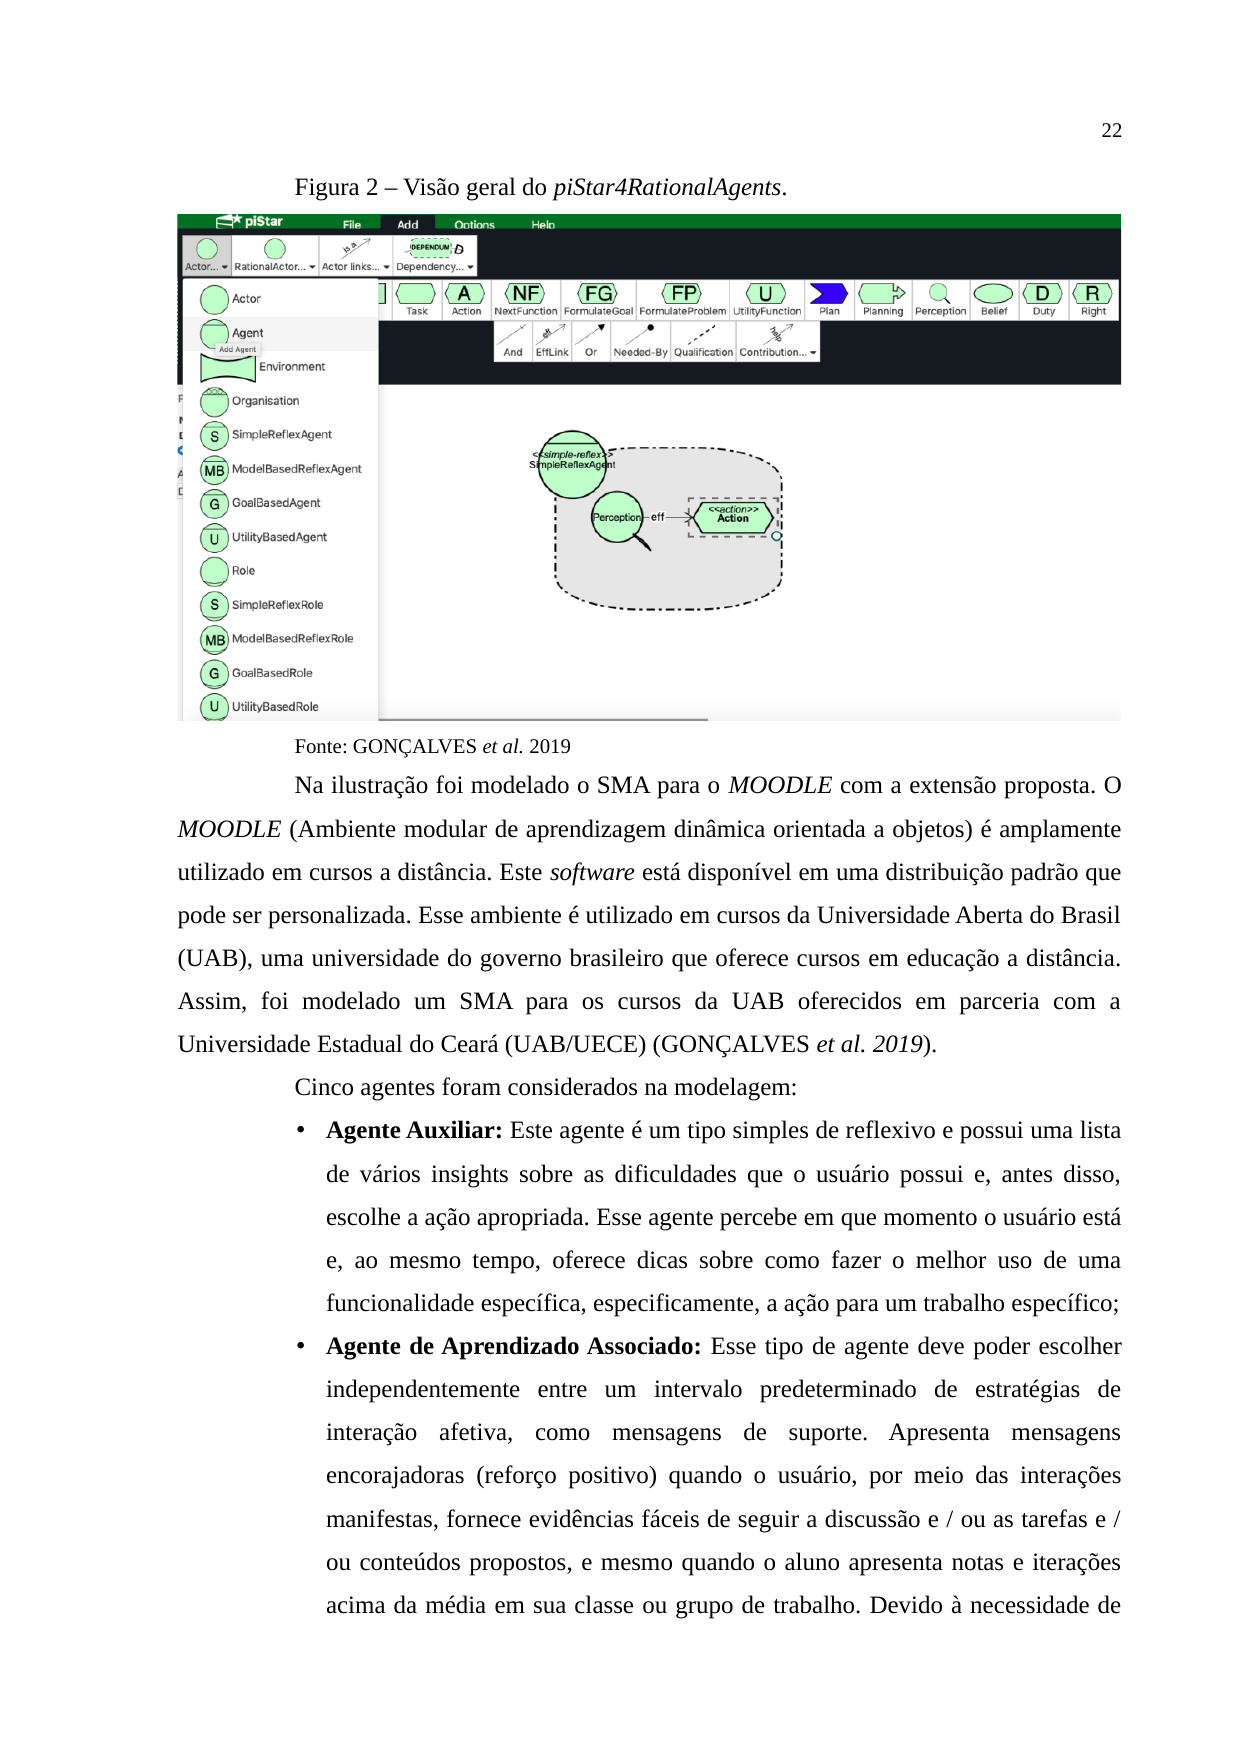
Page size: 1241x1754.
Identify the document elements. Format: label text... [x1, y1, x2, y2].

list Agente Auxiliar: Este agente é um tipo simples de reflexivo e possui uma lista de vários insights sobre as dificuldades que o usuário possui e, antes disso, escolhe a ação apropriada. Esse agente percebe em que momento o usuário está e, ao mesmo tempo, oferece dicas sobre como fazer o melhor uso de uma funcionalidade específica, especificamente, a ação para um trabalho específico; [296, 1116, 1122, 1317]
text Fonte: GONÇALVES et al. 2019 [177, 734, 1122, 758]
list Agente de Aprendizado Associado: Esse tipo de agente deve poder escolher independentemente entre um intervalo predeterminado de estratégias de interação afetiva, como mensagens de suporte. Apresenta mensagens encorajadoras (reforço positivo) quando o usuário, por meio das interações manifestas, fornece evidências fáceis de seguir a discussão e / ou as tarefas e / ou conteúdos propostos, e mesmo quando o aluno apresenta notas e iterações acima da média em sua classe ou grupo de trabalho. Devido à necessidade de [296, 1331, 1122, 1619]
text Cinco agentes foram considerados na modelagem: [177, 1072, 1122, 1101]
text Figura 2 – Visão geral do piStar4RationalAgents. [177, 172, 1122, 200]
picture [177, 214, 1122, 721]
text Na ilustração foi modelado o SMA para o MOODLE com a extensão proposta. O MOODLE (Ambiente modular de aprendizagem dinâmica orientada a objetos) é amplamente utilizado em cursos a distância. Este software está disponível em uma distribuição padrão que pode ser personalizada. Esse ambiente é utilizado em cursos da Universidade Aberta do Brasil (UAB), uma universidade do governo brasileiro que oferece cursos em educação a distância. Assim, foi modelado um SMA para os cursos da UAB oferecidos em parceria com a Universidade Estadual do Ceará (UAB/UECE) (GONÇALVES et al. 2019). [177, 771, 1122, 1058]
